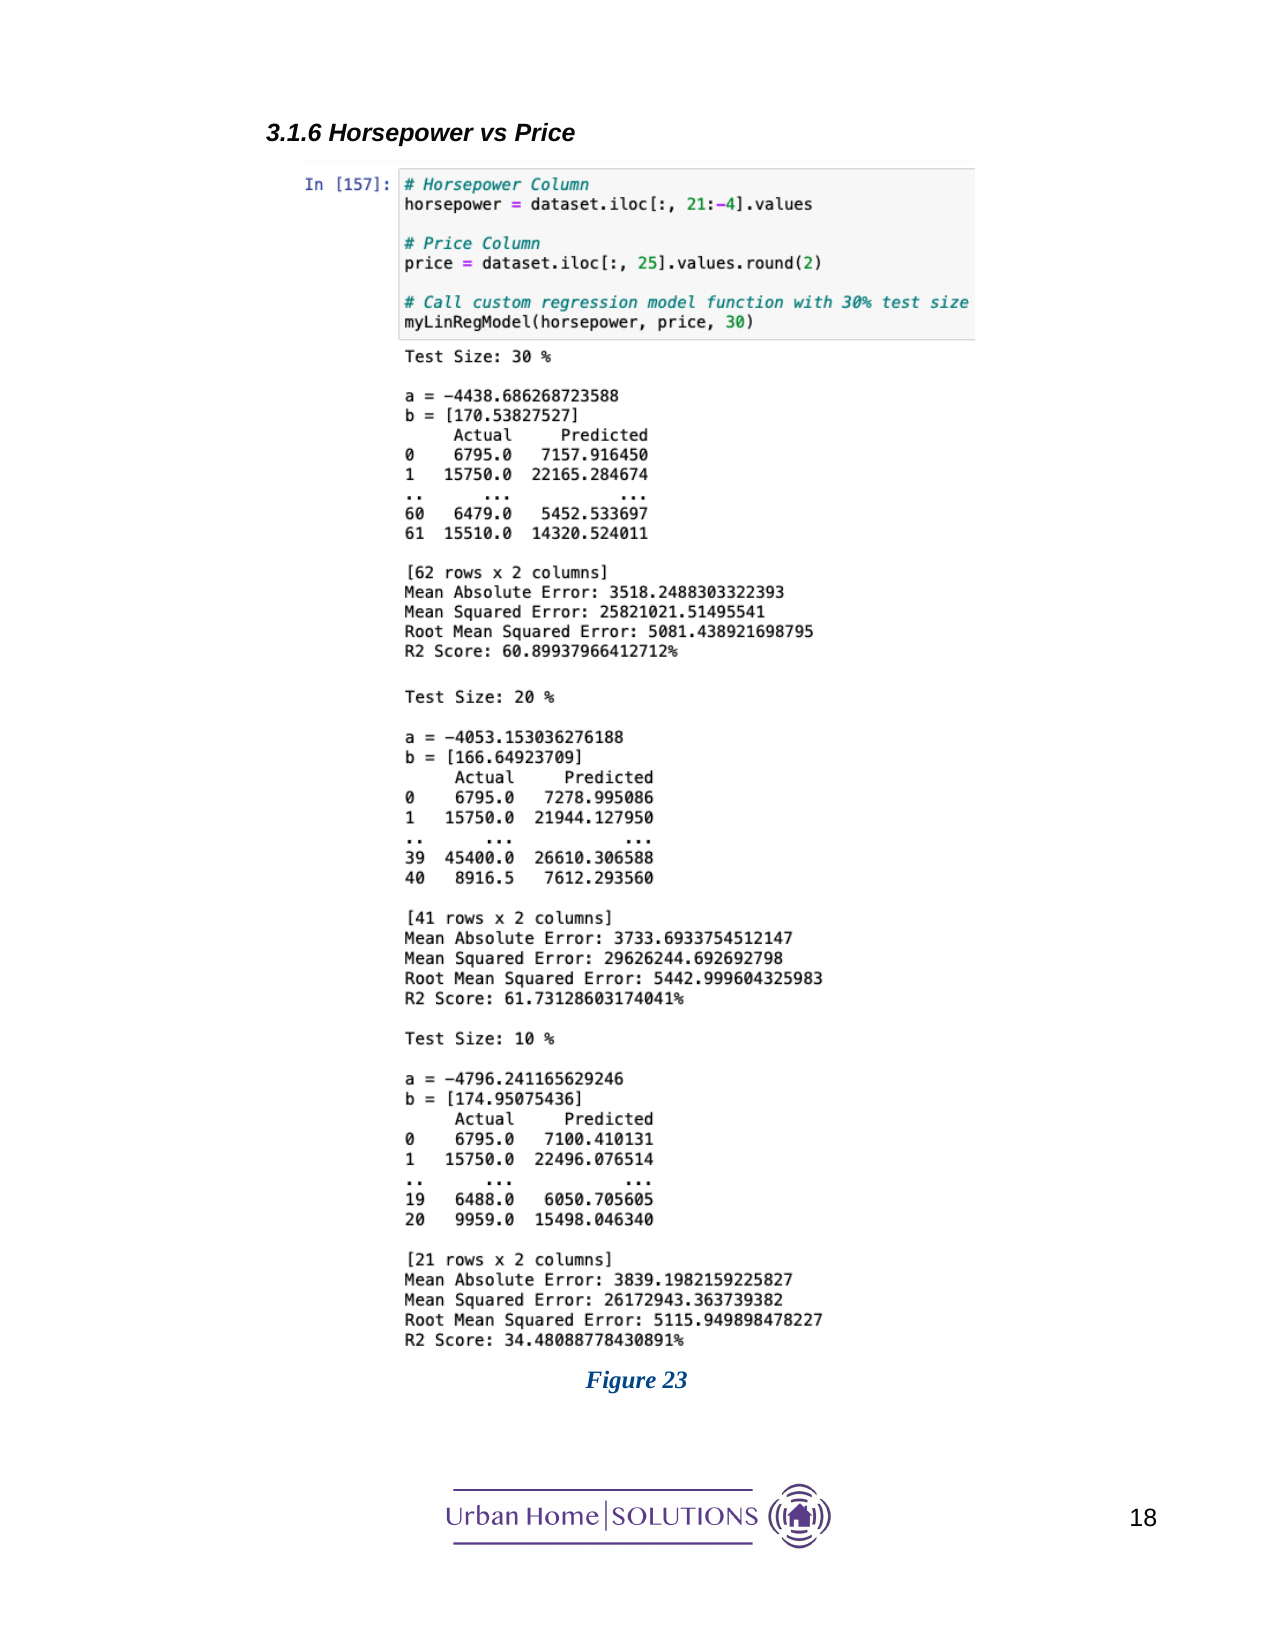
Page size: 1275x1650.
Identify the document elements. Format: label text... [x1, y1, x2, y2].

picture [292, 159, 983, 1366]
text Figure 23 [292, 1366, 983, 1394]
subtitle 3.1.6 Horsepower vs Price [266, 118, 1157, 147]
picture [432, 1474, 844, 1557]
